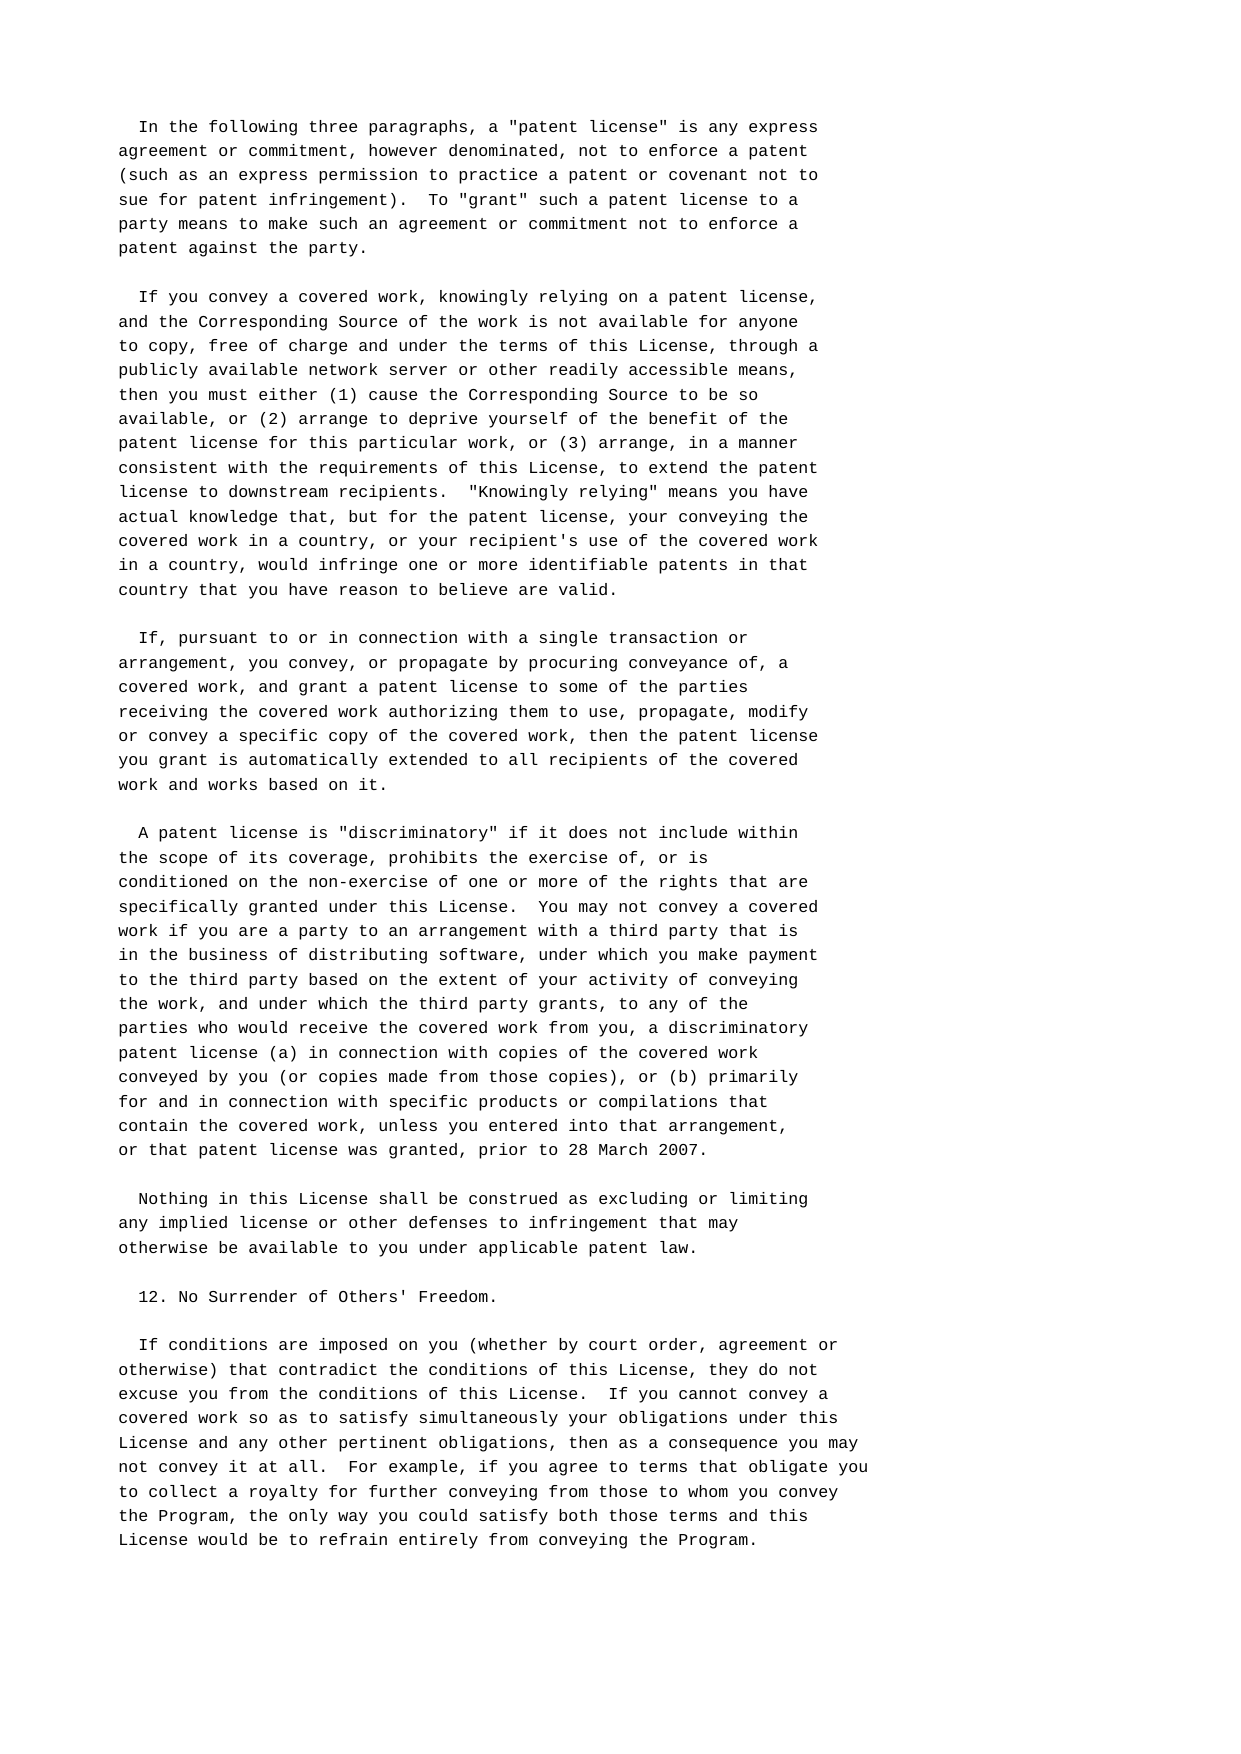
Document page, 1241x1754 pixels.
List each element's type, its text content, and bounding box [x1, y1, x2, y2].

text or that patent license was granted, prior to 28 March 2007. [118, 1142, 1122, 1161]
text sue for patent infringement). To "grant" such a patent license to a [118, 191, 1122, 210]
text In the following three paragraphs, a "patent license" is any express [118, 118, 1122, 137]
text the work, and under which the third party grants, to any of the [118, 996, 1122, 1014]
text conditioned on the non-exercise of one or more of the rights that are [118, 874, 1122, 893]
text available, or (2) arrange to deprive yourself of the benefit of the [118, 411, 1122, 429]
text party means to make such an agreement or commitment not to enforce a [118, 216, 1122, 234]
text specifically granted under this License. You may not convey a covered [118, 898, 1122, 917]
text License would be to refrain entirely from conveying the Program. [118, 1532, 1122, 1551]
text not convey it at all. For example, if you agree to terms that obligate you [118, 1459, 1122, 1478]
text 12. No Surrender of Others' Freedom. [118, 1288, 1122, 1307]
text parties who would receive the covered work from you, a discriminatory [118, 1020, 1122, 1039]
text If conditions are imposed on you (whether by court order, agreement or [118, 1337, 1122, 1356]
text publicly available network server or other readily accessible means, [118, 362, 1122, 381]
text work if you are a party to an arrangement with a third party that is [118, 922, 1122, 941]
text agreement or commitment, however denominated, not to enforce a patent [118, 142, 1122, 161]
text contain the covered work, unless you entered into that arrangement, [118, 1117, 1122, 1136]
text License and any other pertinent obligations, then as a consequence you may [118, 1434, 1122, 1453]
text patent against the party. [118, 240, 1122, 259]
text patent license (a) in connection with copies of the covered work [118, 1044, 1122, 1063]
text the Program, the only way you could satisfy both those terms and this [118, 1507, 1122, 1526]
text the scope of its coverage, prohibits the exercise of, or is [118, 849, 1122, 868]
text otherwise) that contradict the conditions of this License, they do not [118, 1361, 1122, 1380]
text you grant is automatically extended to all recipients of the covered [118, 752, 1122, 771]
text country that you have reason to believe are valid. [118, 581, 1122, 600]
text actual knowledge that, but for the patent license, your conveying the [118, 508, 1122, 527]
text A patent license is "discriminatory" if it does not include within [118, 825, 1122, 844]
text or convey a specific copy of the covered work, then the patent license [118, 727, 1122, 746]
text any implied license or other defenses to infringement that may [118, 1215, 1122, 1234]
text to copy, free of charge and under the terms of this License, through a [118, 337, 1122, 356]
text consistent with the requirements of this License, to extend the patent [118, 459, 1122, 478]
text license to downstream recipients. "Knowingly relying" means you have [118, 484, 1122, 503]
text otherwise be available to you under applicable patent law. [118, 1239, 1122, 1258]
text arrangement, you convey, or propagate by procuring conveyance of, a [118, 654, 1122, 673]
text covered work, and grant a patent license to some of the parties [118, 679, 1122, 698]
text work and works based on it. [118, 776, 1122, 795]
text in the business of distributing software, under which you make payment [118, 947, 1122, 966]
text covered work in a country, or your recipient's use of the covered work [118, 532, 1122, 551]
text patent license for this particular work, or (3) arrange, in a manner [118, 435, 1122, 454]
text for and in connection with specific products or compilations that [118, 1093, 1122, 1112]
text then you must either (1) cause the Corresponding Source to be so [118, 386, 1122, 405]
text covered work so as to satisfy simultaneously your obligations under this [118, 1410, 1122, 1429]
text and the Corresponding Source of the work is not available for anyone [118, 313, 1122, 332]
text in a country, would infringe one or more identifiable patents in that [118, 557, 1122, 576]
text excuse you from the conditions of this License. If you cannot convey a [118, 1386, 1122, 1404]
text If, pursuant to or in connection with a single transaction or [118, 630, 1122, 649]
text conveyed by you (or copies made from those copies), or (b) primarily [118, 1069, 1122, 1088]
text Nothing in this License shall be construed as excluding or limiting [118, 1191, 1122, 1209]
text If you convey a covered work, knowingly relying on a patent license, [118, 289, 1122, 308]
text to the third party based on the extent of your activity of conveying [118, 971, 1122, 990]
text to collect a royalty for further conveying from those to whom you convey [118, 1483, 1122, 1502]
text (such as an express permission to practice a patent or covenant not to [118, 167, 1122, 186]
text receiving the covered work authorizing them to use, propagate, modify [118, 703, 1122, 722]
